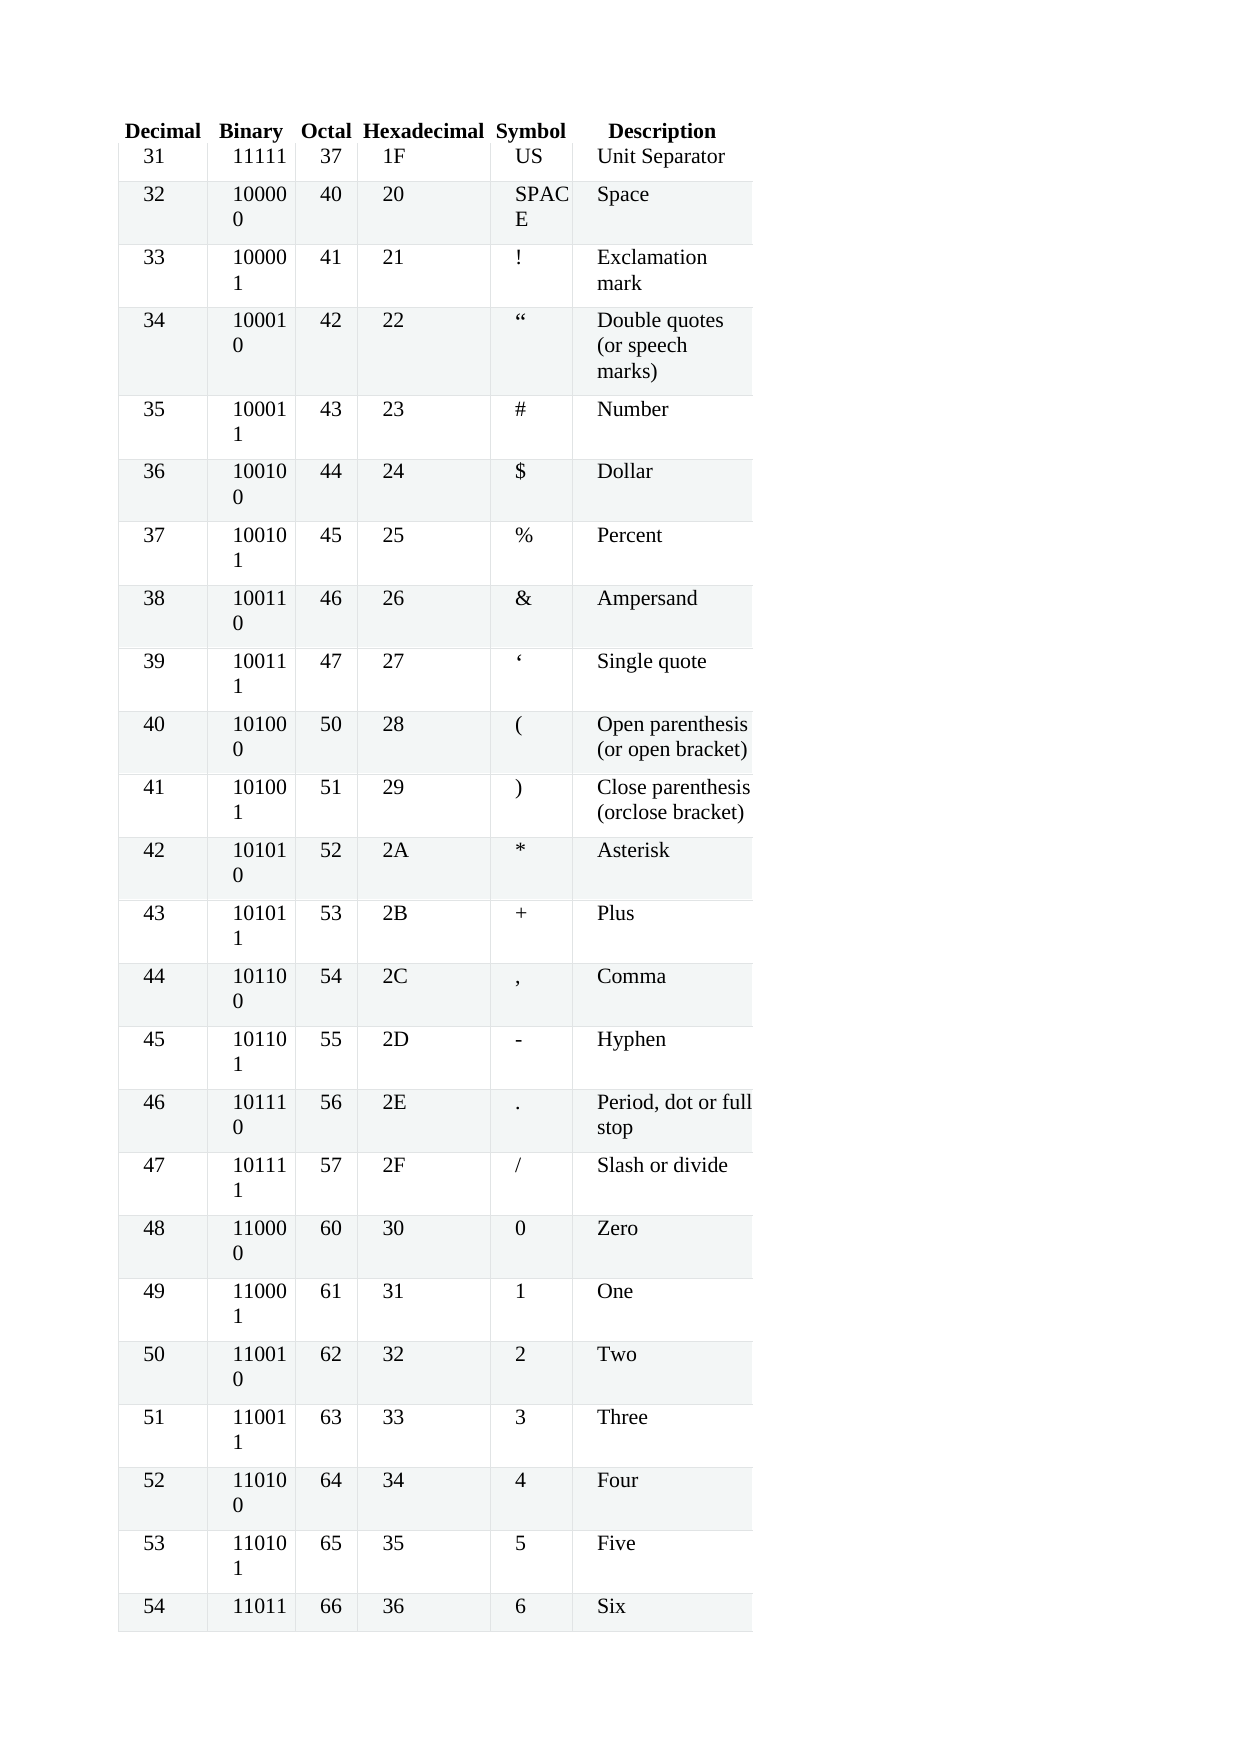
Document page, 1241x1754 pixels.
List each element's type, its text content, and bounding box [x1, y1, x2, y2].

table_cell 41 [296, 245, 357, 307]
table_cell 34 [358, 1468, 490, 1530]
table_cell 36 [119, 460, 207, 521]
table_cell Close parenthesis (orclose bracket) [573, 775, 752, 837]
table_cell 101001 [208, 775, 295, 837]
table_cell 4 [491, 1468, 572, 1530]
table_cell 46 [119, 1090, 207, 1152]
table_cell 100100 [208, 460, 295, 521]
table_cell 46 [296, 586, 357, 647]
table_cell 110000 [208, 1216, 295, 1278]
table_cell 63 [296, 1405, 357, 1467]
table_header Symbol [490, 118, 572, 143]
table_cell 110100 [208, 1468, 295, 1530]
table_cell 3 [491, 1405, 572, 1467]
table_cell 2F [358, 1153, 490, 1215]
table_cell US [491, 143, 572, 181]
table_cell 110001 [208, 1279, 295, 1341]
table_cell Asterisk [573, 838, 752, 899]
table_cell Four [573, 1468, 752, 1530]
table_cell 101010 [208, 838, 295, 899]
table_cell 29 [358, 775, 490, 837]
table_cell SPACE [491, 182, 572, 244]
table_cell 44 [119, 964, 207, 1026]
table_cell 110010 [208, 1342, 295, 1404]
table_cell 33 [358, 1405, 490, 1467]
table_cell 42 [119, 838, 207, 899]
table_cell 52 [119, 1468, 207, 1530]
table_cell 66 [296, 1594, 357, 1631]
table_cell ) [491, 775, 572, 837]
table_cell 54 [296, 964, 357, 1026]
table_cell 49 [119, 1279, 207, 1341]
table_cell 31 [119, 143, 207, 181]
table_cell 48 [119, 1216, 207, 1278]
table_cell $ [491, 460, 572, 521]
table_cell 20 [358, 182, 490, 244]
table_cell 35 [358, 1531, 490, 1593]
table_cell Percent [573, 522, 752, 584]
table_cell 43 [296, 396, 357, 458]
table_header Decimal [118, 118, 207, 143]
table_cell 31 [358, 1279, 490, 1341]
table_cell Space [573, 182, 752, 244]
table_cell 24 [358, 460, 490, 521]
table_cell 1 [491, 1279, 572, 1341]
table_cell 2D [358, 1027, 490, 1089]
table_cell + [491, 901, 572, 963]
table_cell 101000 [208, 712, 295, 773]
table_cell - [491, 1027, 572, 1089]
table_cell 54 [119, 1594, 207, 1631]
table_cell 56 [296, 1090, 357, 1152]
table_cell 27 [358, 649, 490, 711]
table_cell 57 [296, 1153, 357, 1215]
table_cell 47 [296, 649, 357, 711]
table_cell 30 [358, 1216, 490, 1278]
table_cell Slash or divide [573, 1153, 752, 1215]
table_header Hexadecimal [357, 118, 490, 143]
table_cell ‘ [491, 649, 572, 711]
table_cell Open parenthesis (or open bracket) [573, 712, 752, 773]
table_cell One [573, 1279, 752, 1341]
table_cell 2 [491, 1342, 572, 1404]
table_cell 35 [119, 396, 207, 458]
table_cell 2A [358, 838, 490, 899]
table_cell 37 [296, 143, 357, 181]
table_cell 37 [119, 522, 207, 584]
table_cell ! [491, 245, 572, 307]
table_cell Period, dot or full stop [573, 1090, 752, 1152]
table_cell 44 [296, 460, 357, 521]
table_cell 42 [296, 308, 357, 395]
table_cell 55 [296, 1027, 357, 1089]
table_cell 39 [119, 649, 207, 711]
table_cell # [491, 396, 572, 458]
table_cell 51 [119, 1405, 207, 1467]
table_cell 33 [119, 245, 207, 307]
table_cell 32 [358, 1342, 490, 1404]
table_cell Five [573, 1531, 752, 1593]
table_cell 100011 [208, 396, 295, 458]
table_cell Comma [573, 964, 752, 1026]
table_cell 41 [119, 775, 207, 837]
table_cell Double quotes (or speech marks) [573, 308, 752, 395]
table_cell 0 [491, 1216, 572, 1278]
table_cell 34 [119, 308, 207, 395]
table_cell 25 [358, 522, 490, 584]
table_cell 53 [119, 1531, 207, 1593]
table_cell 100010 [208, 308, 295, 395]
table_cell 110101 [208, 1531, 295, 1593]
table_cell 52 [296, 838, 357, 899]
table_cell & [491, 586, 572, 647]
table_cell 101110 [208, 1090, 295, 1152]
table_cell 53 [296, 901, 357, 963]
table_cell Six [573, 1594, 752, 1631]
table_cell 100001 [208, 245, 295, 307]
table_cell 40 [296, 182, 357, 244]
table_cell 50 [296, 712, 357, 773]
table_cell 100101 [208, 522, 295, 584]
table_cell 5 [491, 1531, 572, 1593]
table_cell 23 [358, 396, 490, 458]
table_cell * [491, 838, 572, 899]
table_cell , [491, 964, 572, 1026]
table_cell Ampersand [573, 586, 752, 647]
table_cell 2C [358, 964, 490, 1026]
table_cell Single quote [573, 649, 752, 711]
table_cell 101101 [208, 1027, 295, 1089]
table_cell 26 [358, 586, 490, 647]
table_cell Hyphen [573, 1027, 752, 1089]
table_cell 51 [296, 775, 357, 837]
table_cell 45 [296, 522, 357, 584]
table_cell 1F [358, 143, 490, 181]
table_cell 62 [296, 1342, 357, 1404]
table_cell Plus [573, 901, 752, 963]
table_cell 11011 [208, 1594, 295, 1631]
table_cell 6 [491, 1594, 572, 1631]
table_cell 38 [119, 586, 207, 647]
table_cell 28 [358, 712, 490, 773]
table_cell 21 [358, 245, 490, 307]
table_cell 45 [119, 1027, 207, 1089]
table_cell 2B [358, 901, 490, 963]
table_cell “ [491, 308, 572, 395]
table_cell 110011 [208, 1405, 295, 1467]
table_cell Exclamation mark [573, 245, 752, 307]
table_cell 11111 [208, 143, 295, 181]
table_cell 22 [358, 308, 490, 395]
table_header Description [572, 118, 752, 143]
table_cell 100110 [208, 586, 295, 647]
table_cell 40 [119, 712, 207, 773]
table_cell 64 [296, 1468, 357, 1530]
table_cell 101111 [208, 1153, 295, 1215]
table_cell Two [573, 1342, 752, 1404]
table_cell 65 [296, 1531, 357, 1593]
table_cell . [491, 1090, 572, 1152]
table_cell 101011 [208, 901, 295, 963]
table_cell / [491, 1153, 572, 1215]
table_cell Zero [573, 1216, 752, 1278]
table_cell 36 [358, 1594, 490, 1631]
table_header Octal [295, 118, 357, 143]
table_cell 101100 [208, 964, 295, 1026]
table_header Binary [207, 118, 295, 143]
table_cell 2E [358, 1090, 490, 1152]
table_cell 50 [119, 1342, 207, 1404]
table_cell Unit Separator [573, 143, 752, 181]
table_cell 60 [296, 1216, 357, 1278]
table_cell 47 [119, 1153, 207, 1215]
table_cell Number [573, 396, 752, 458]
table_cell Dollar [573, 460, 752, 521]
table_cell % [491, 522, 572, 584]
table_cell 61 [296, 1279, 357, 1341]
table_cell Three [573, 1405, 752, 1467]
table_cell 100000 [208, 182, 295, 244]
table_cell ( [491, 712, 572, 773]
table_cell 43 [119, 901, 207, 963]
table_cell 32 [119, 182, 207, 244]
table_cell 100111 [208, 649, 295, 711]
